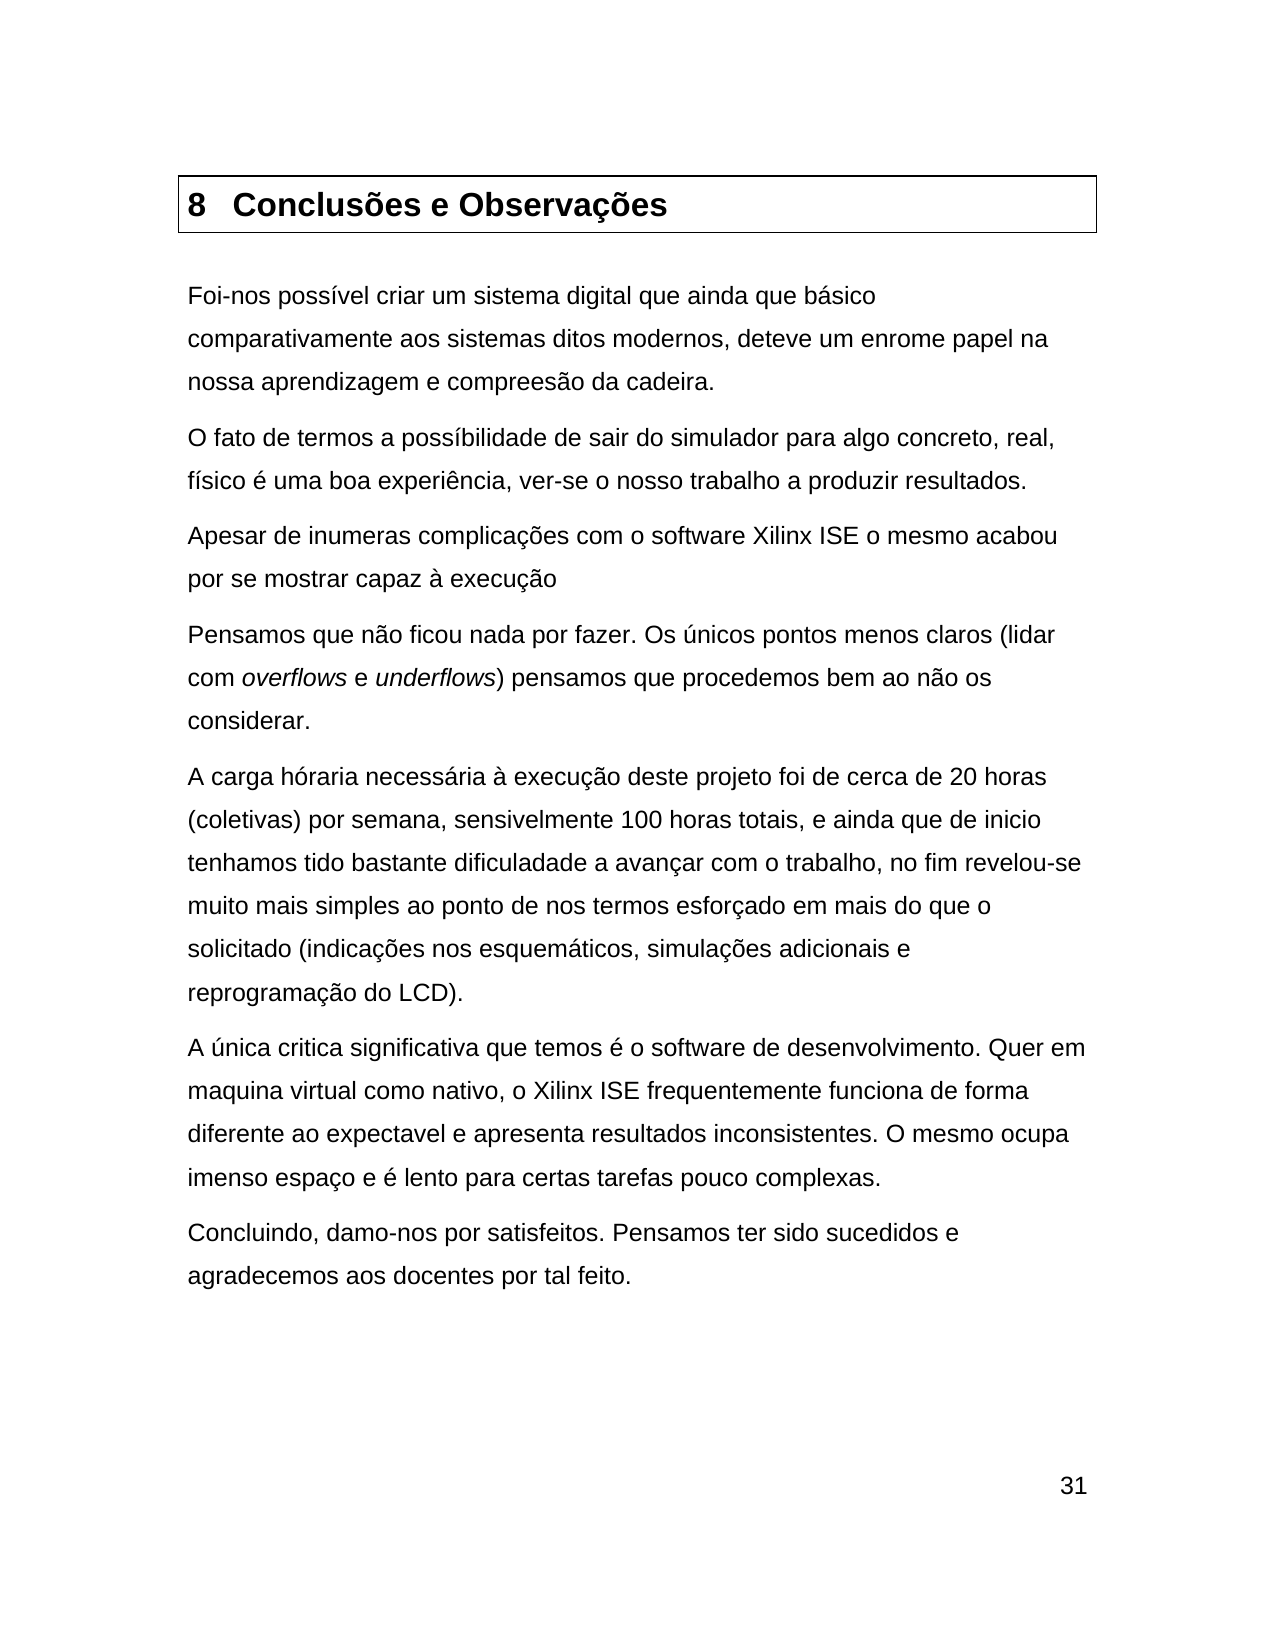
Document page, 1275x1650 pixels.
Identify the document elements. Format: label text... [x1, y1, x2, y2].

text Pensamos que não ficou nada por fazer. Os únicos pontos menos claros (lidar com overflows e underflows) pensamos que procedemos bem ao não os considerar. [187, 620, 1087, 735]
subtitle Conclusões e Observações [179, 177, 1096, 232]
text A carga hóraria necessária à execução deste projeto foi de cerca de 20 horas (coletivas) por semana, sensivelmente 100 horas totais, e ainda que de inicio tenhamos tido bastante dificuladade a avançar com o trabalho, no fim revelou-se muito mais simples ao ponto de nos termos esforçado em mais do que o solicitado (indicações nos esquemáticos, simulações adicionais e reprogramação do LCD). [187, 762, 1087, 1006]
text Foi-nos possível criar um sistema digital que ainda que básico comparativamente aos sistemas ditos modernos, deteve um enrome papel na nossa aprendizagem e compreesão da cadeira. [187, 281, 1087, 396]
text O fato de termos a possíbilidade de sair do simulador para algo concreto, real, físico é uma boa experiência, ver-se o nosso trabalho a produzir resultados. [187, 423, 1087, 494]
text A única critica significativa que temos é o software de desenvolvimento. Quer em maquina virtual como nativo, o Xilinx ISE frequentemente funciona de forma diferente ao expectavel e apresenta resultados inconsistentes. O mesmo ocupa imenso espaço e é lento para certas tarefas pouco complexas. [187, 1033, 1087, 1191]
text Concluindo, damo-nos por satisfeitos. Pensamos ter sido sucedidos e agradecemos aos docentes por tal feito. [187, 1218, 1087, 1290]
text Apesar de inumeras complicações com o software Xilinx ISE o mesmo acabou por se mostrar capaz à execução [187, 521, 1087, 593]
